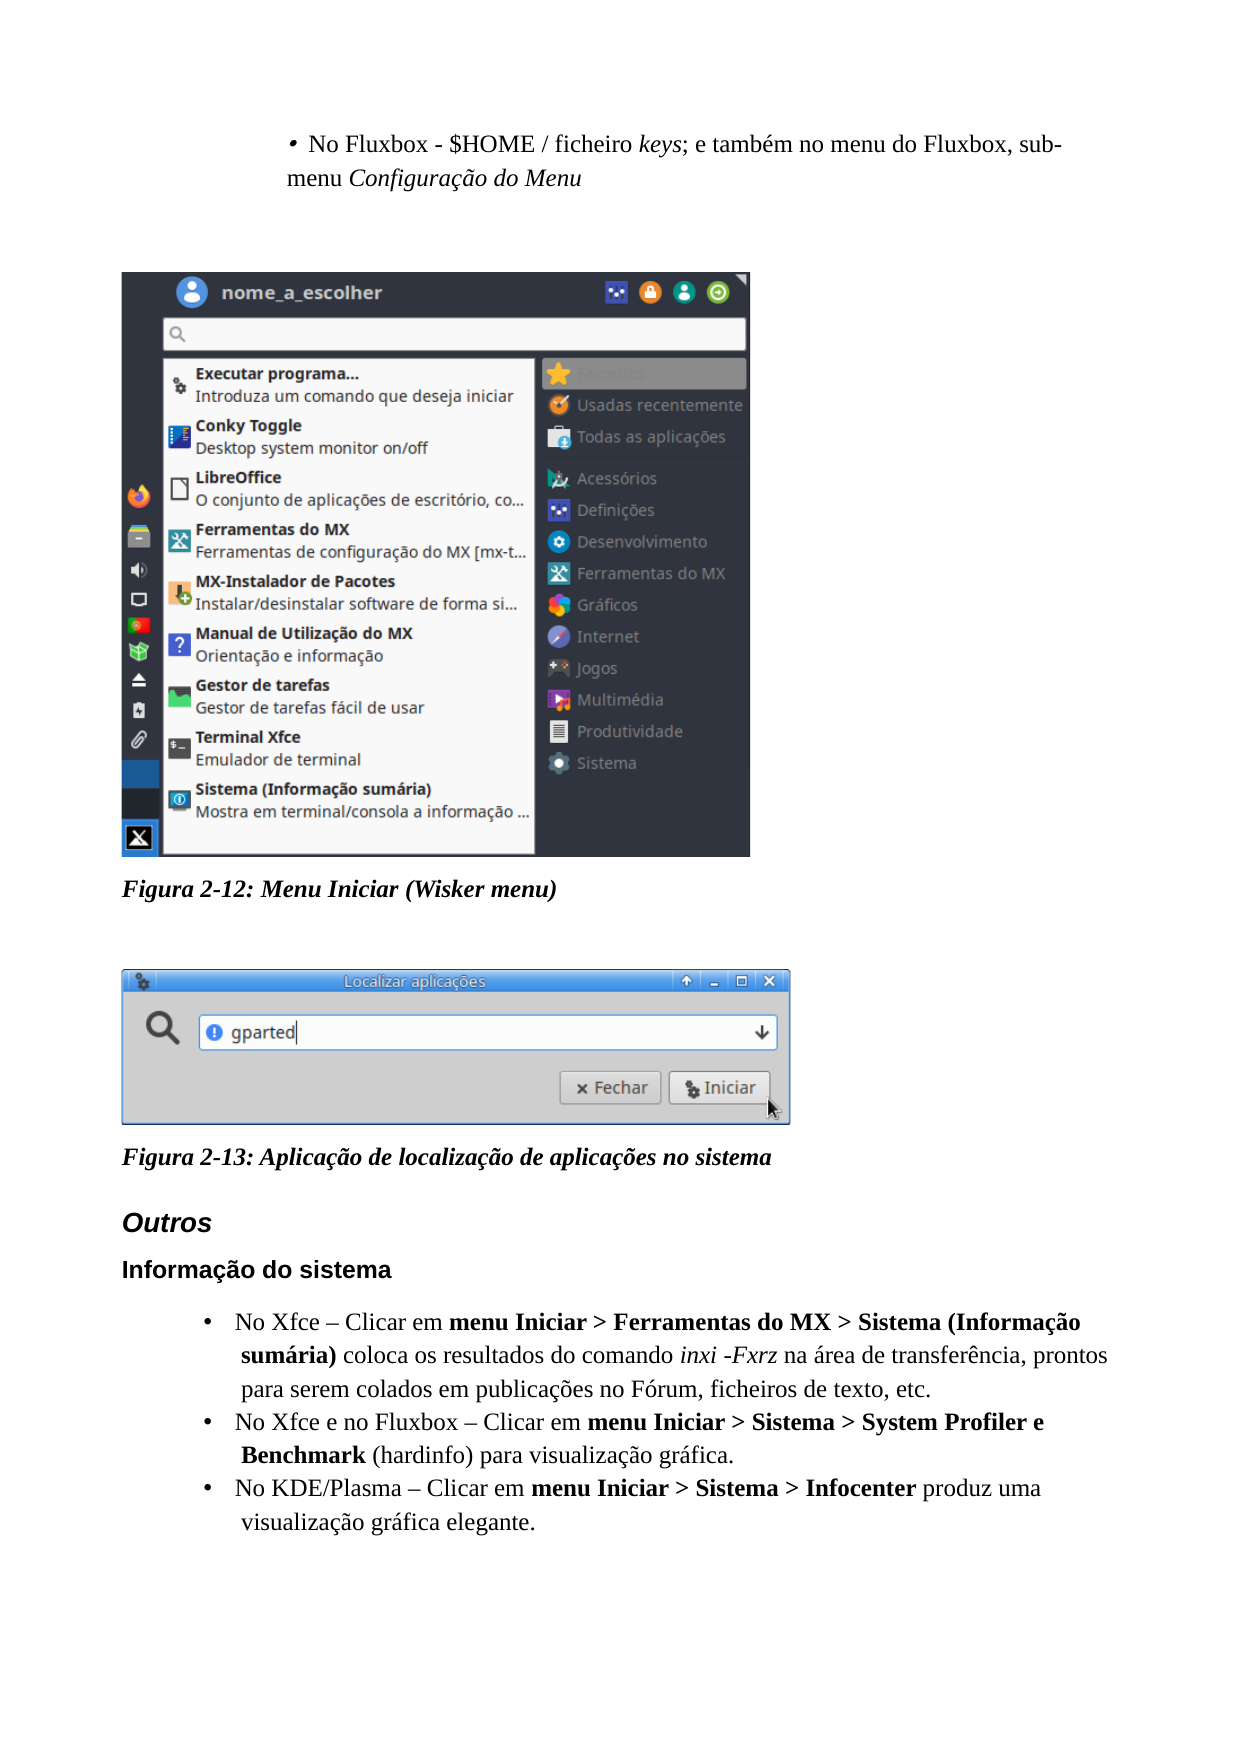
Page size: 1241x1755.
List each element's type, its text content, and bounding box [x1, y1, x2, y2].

list No Fluxbox - $HOME / ficheiro keys; e também no menu do Fluxbox, sub-menu Configuração do Menu [251, 124, 1122, 198]
list No Xfce e no Fluxbox – Clicar em menu Iniciar > Sistema > System Profiler e Benchmark (hardinfo) para visualização gráfica. [197, 1402, 1122, 1468]
text Figura 2-12: Menu Iniciar (Wisker menu) [115, 869, 1122, 903]
list No KDE/Plasma – Clicar em menu Iniciar > Sistema > Infocenter produz uma visualização gráfica elegante. [197, 1468, 1122, 1542]
picture [121, 969, 791, 1125]
list No Xfce – Clicar em menu Iniciar > Ferramentas do MX > Sistema (Informação sumária) coloca os resultados do comando inxi -Fxrz na área de transferência, prontos para serem colados em publicações no Fórum, ficheiros de texto, etc. [197, 1302, 1122, 1402]
subtitle Informação do sistema [115, 1250, 1122, 1290]
text Figura 2-13: Aplicação de localização de aplicações no sistema [115, 1137, 1122, 1171]
picture [121, 272, 751, 857]
subtitle Outros [115, 1201, 1122, 1238]
